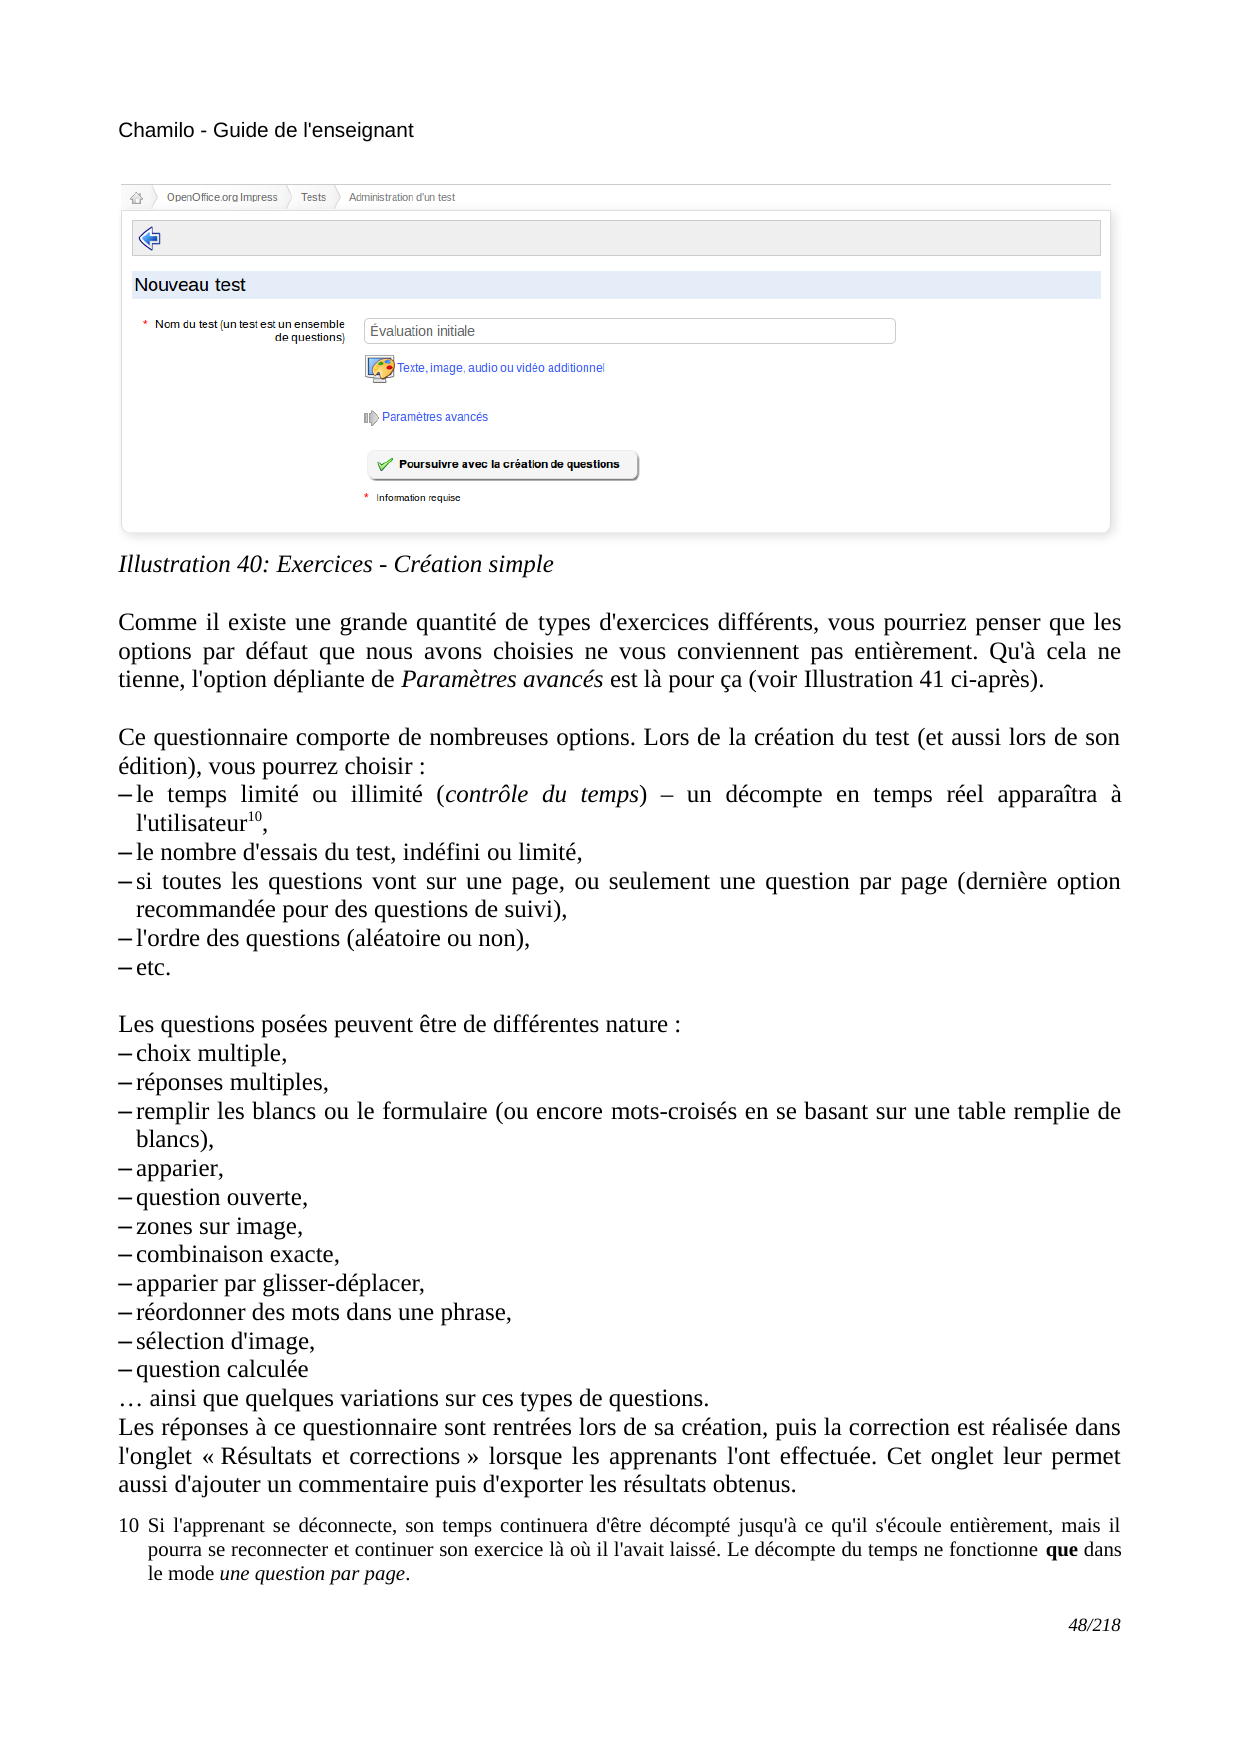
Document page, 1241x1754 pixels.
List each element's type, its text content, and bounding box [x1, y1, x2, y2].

list etc. [118, 952, 1122, 981]
list apparier par glisser-déplacer, [118, 1268, 1122, 1297]
list réponses multiples, [118, 1067, 1122, 1096]
text Illustration 40: Exercices - Création simple [118, 550, 1122, 578]
text Comme il existe une grande quantité de types d'exercices différents, vous pourriez penser que les options par défaut que nous avons choisies ne vous conviennent pas entièrement. Qu'à cela ne tienne, l'option dépliante de Paramètres avancés est là pour ça (voir Illustration 41 ci-après). [118, 607, 1122, 693]
list le nombre d'essais du test, indéfini ou limité, [118, 837, 1122, 866]
list sélection d'image, [118, 1326, 1122, 1354]
list si toutes les questions vont sur une page, ou seulement une question par page (dernière option recommandée pour des questions de suivi), [118, 866, 1122, 923]
list choix multiple, [118, 1038, 1122, 1067]
list réordonner des mots dans une phrase, [118, 1297, 1122, 1326]
list l'ordre des questions (aléatoire ou non), [118, 923, 1122, 952]
list question ouverte, [118, 1182, 1122, 1211]
list le temps limité ou illimité (contrôle du temps) – un décompte en temps réel apparaîtra à l'utilisateur, [118, 779, 1122, 837]
text Ce questionnaire comporte de nombreuses options. Lors de la création du test (et aussi lors de son édition), vous pourrez choisir : [118, 722, 1122, 779]
text Les réponses à ce questionnaire sont rentrées lors de sa création, puis la correction est réalisée dans l'onglet « Résultats et corrections » lorsque les apprenants l'ont effectuée. Cet onglet leur permet aussi d'ajouter un commentaire puis d'exporter les résultats obtenus. [118, 1412, 1122, 1498]
text Les questions posées peuvent être de différentes nature : [118, 1009, 1122, 1038]
picture [118, 184, 1123, 550]
list combinaison exacte, [118, 1239, 1122, 1268]
list apparier, [118, 1153, 1122, 1182]
list zones sur image, [118, 1211, 1122, 1239]
text … ainsi que quelques variations sur ces types de questions. [118, 1383, 1122, 1412]
list Si l'apprenant se déconnecte, son temps continuera d'être décompté jusqu'à ce qu'il s'écoule entièrement, mais il pourra se reconnecter et continuer son exercice là où il l'avait laissé. Le décompte du temps ne fonctionne que dans le mode une question par page. [118, 1512, 1122, 1585]
list question calculée [118, 1354, 1122, 1383]
list remplir les blancs ou le formulaire (ou encore mots-croisés en se basant sur une table remplie de blancs), [118, 1096, 1122, 1153]
